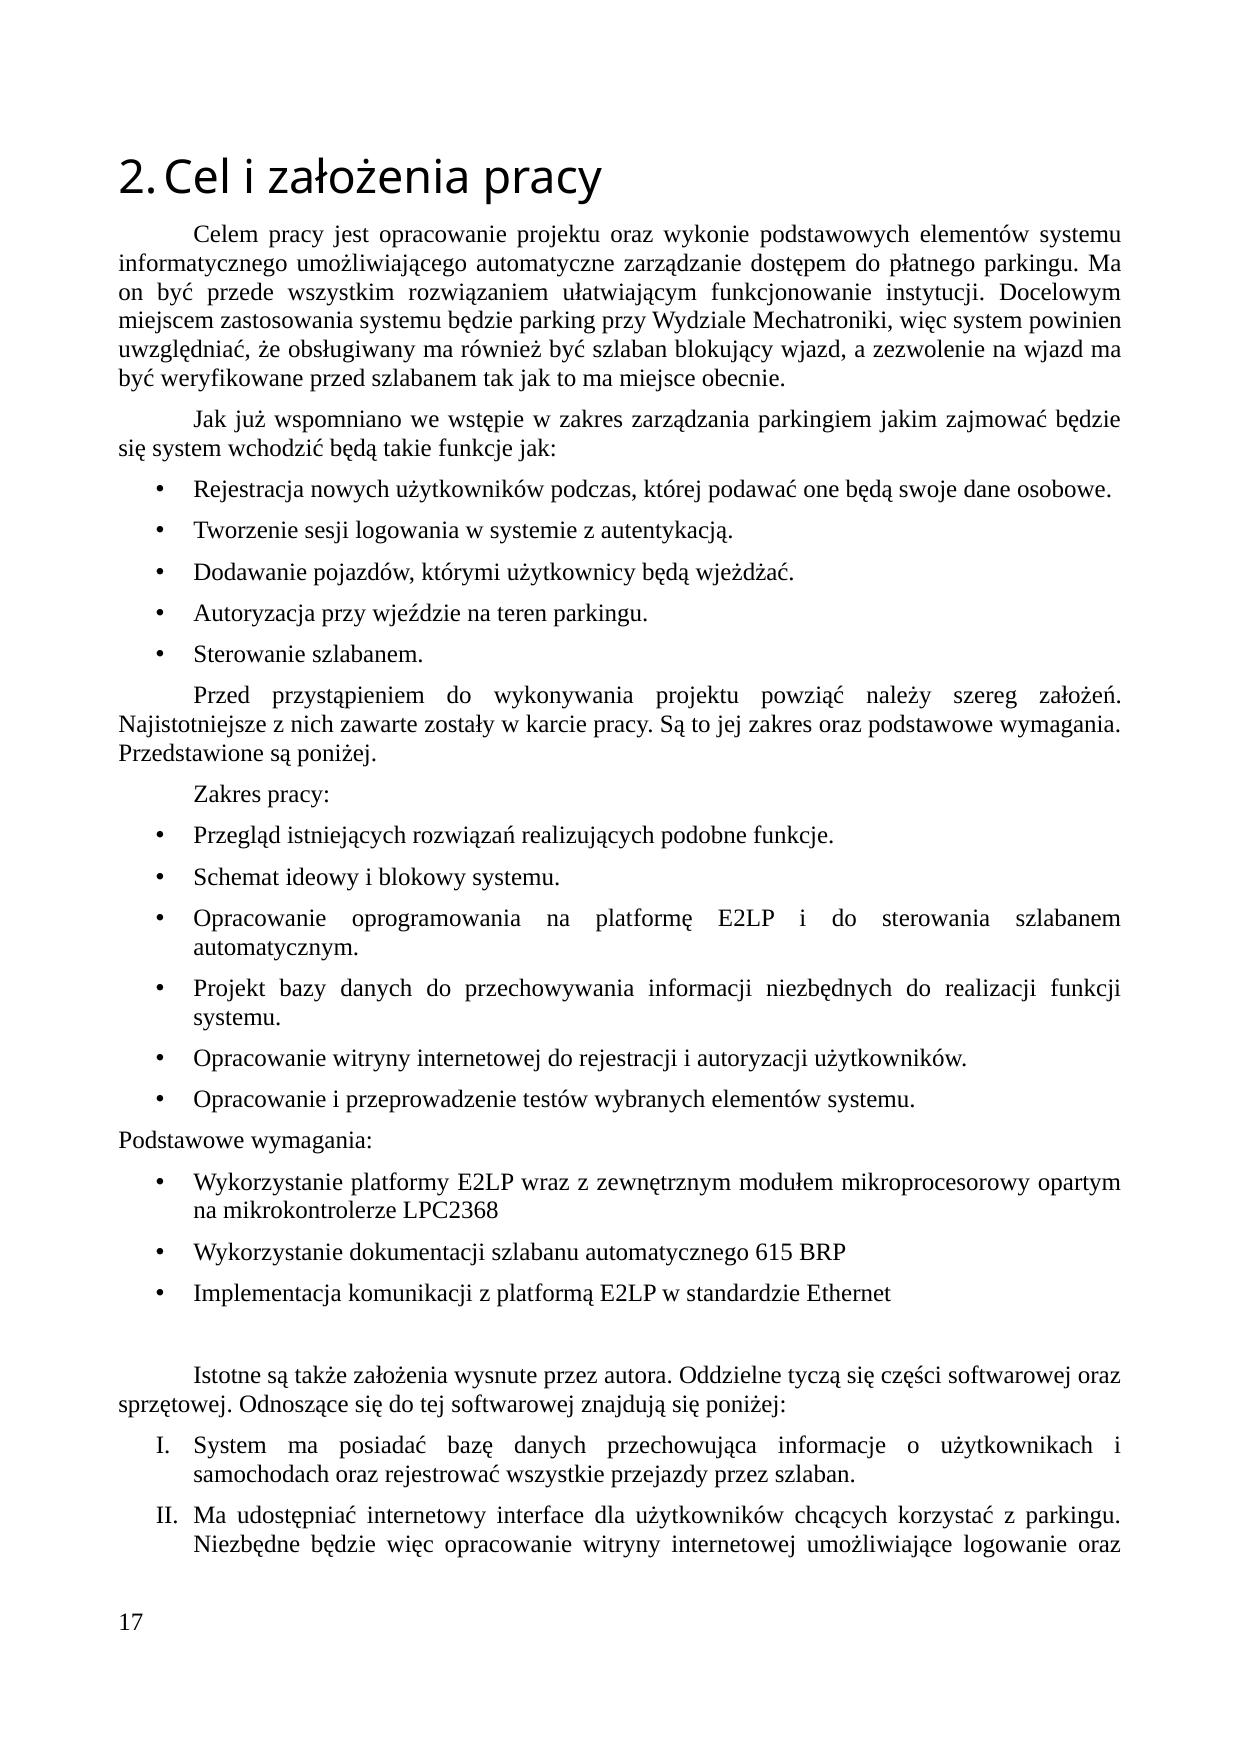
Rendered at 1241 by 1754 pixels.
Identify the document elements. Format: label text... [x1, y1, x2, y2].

text Przed przystąpieniem do wykonywania projektu powziąć należy szereg założeń. Najistotniejsze z nich zawarte zostały w karcie pracy. Są to jej zakres oraz podstawowe wymagania. Przedstawione są poniżej. [118, 680, 1122, 767]
list Zakres pracy: [156, 779, 1122, 808]
list Schemat ideowy i blokowy systemu. [156, 862, 1122, 890]
list Tworzenie sesji logowania w systemie z autentykacją. [156, 515, 1122, 544]
list Rejestracja nowych użytkowników podczas, której podawać one będą swoje dane osobowe. [156, 474, 1122, 503]
list Sterowanie szlabanem. [156, 639, 1122, 668]
list Autoryzacja przy wjeździe na teren parkingu. [156, 598, 1122, 627]
list Dodawanie pojazdów, którymi użytkownicy będą wjeżdżać. [156, 557, 1122, 585]
subtitle Cel i założenia pracy [118, 143, 1122, 207]
list Wykorzystanie platformy E2LP wraz z zewnętrznym modułem mikroprocesorowy opartym na mikrokontrolerze LPC2368 [156, 1167, 1122, 1224]
list Przegląd istniejących rozwiązań realizujących podobne funkcje. [156, 820, 1122, 849]
list Projekt bazy danych do przechowywania informacji niezbędnych do realizacji funkcji systemu. [156, 973, 1122, 1030]
list Opracowanie witryny internetowej do rejestracji i autoryzacji użytkowników. [156, 1043, 1122, 1072]
list Opracowanie i przeprowadzenie testów wybranych elementów systemu. [156, 1084, 1122, 1113]
text Jak już wspomniano we wstępie w zakres zarządzania parkingiem jakim zajmować będzie się system wchodzić będą takie funkcje jak: [118, 404, 1122, 462]
list Wykorzystanie dokumentacji szlabanu automatycznego 615 BRP [156, 1237, 1122, 1265]
text Istotne są także założenia wysnute przez autora. Oddzielne tyczą się części softwarowej oraz sprzętowej. Odnoszące się do tej softwarowej znajdują się poniżej: [118, 1360, 1122, 1418]
list Opracowanie oprogramowania na platformę E2LP i do sterowania szlabanem automatycznym. [156, 903, 1122, 960]
list Ma udostępniać internetowy interface dla użytkowników chcących korzystać z parkingu. Niezbędne będzie więc opracowanie witryny internetowej umożliwiające logowanie oraz [156, 1500, 1122, 1558]
list System ma posiadać bazę danych przechowująca informacje o użytkownikach i samochodach oraz rejestrować wszystkie przejazdy przez szlaban. [156, 1430, 1122, 1488]
text Podstawowe wymagania: [118, 1125, 1122, 1154]
text Celem pracy jest opracowanie projektu oraz wykonie podstawowych elementów systemu informatycznego umożliwiającego automatyczne zarządzanie dostępem do płatnego parkingu. Ma on być przede wszystkim rozwiązaniem ułatwiającym funkcjonowanie instytucji. Docelowym miejscem zastosowania systemu będzie parking przy Wydziale Mechatroniki, więc system powinien uwzględniać, że obsługiwany ma również być szlaban blokujący wjazd, a zezwolenie na wjazd ma być weryfikowane przed szlabanem tak jak to ma miejsce obecnie. [118, 219, 1122, 392]
list Implementacja komunikacji z platformą E2LP w standardzie Ethernet [156, 1278, 1122, 1307]
